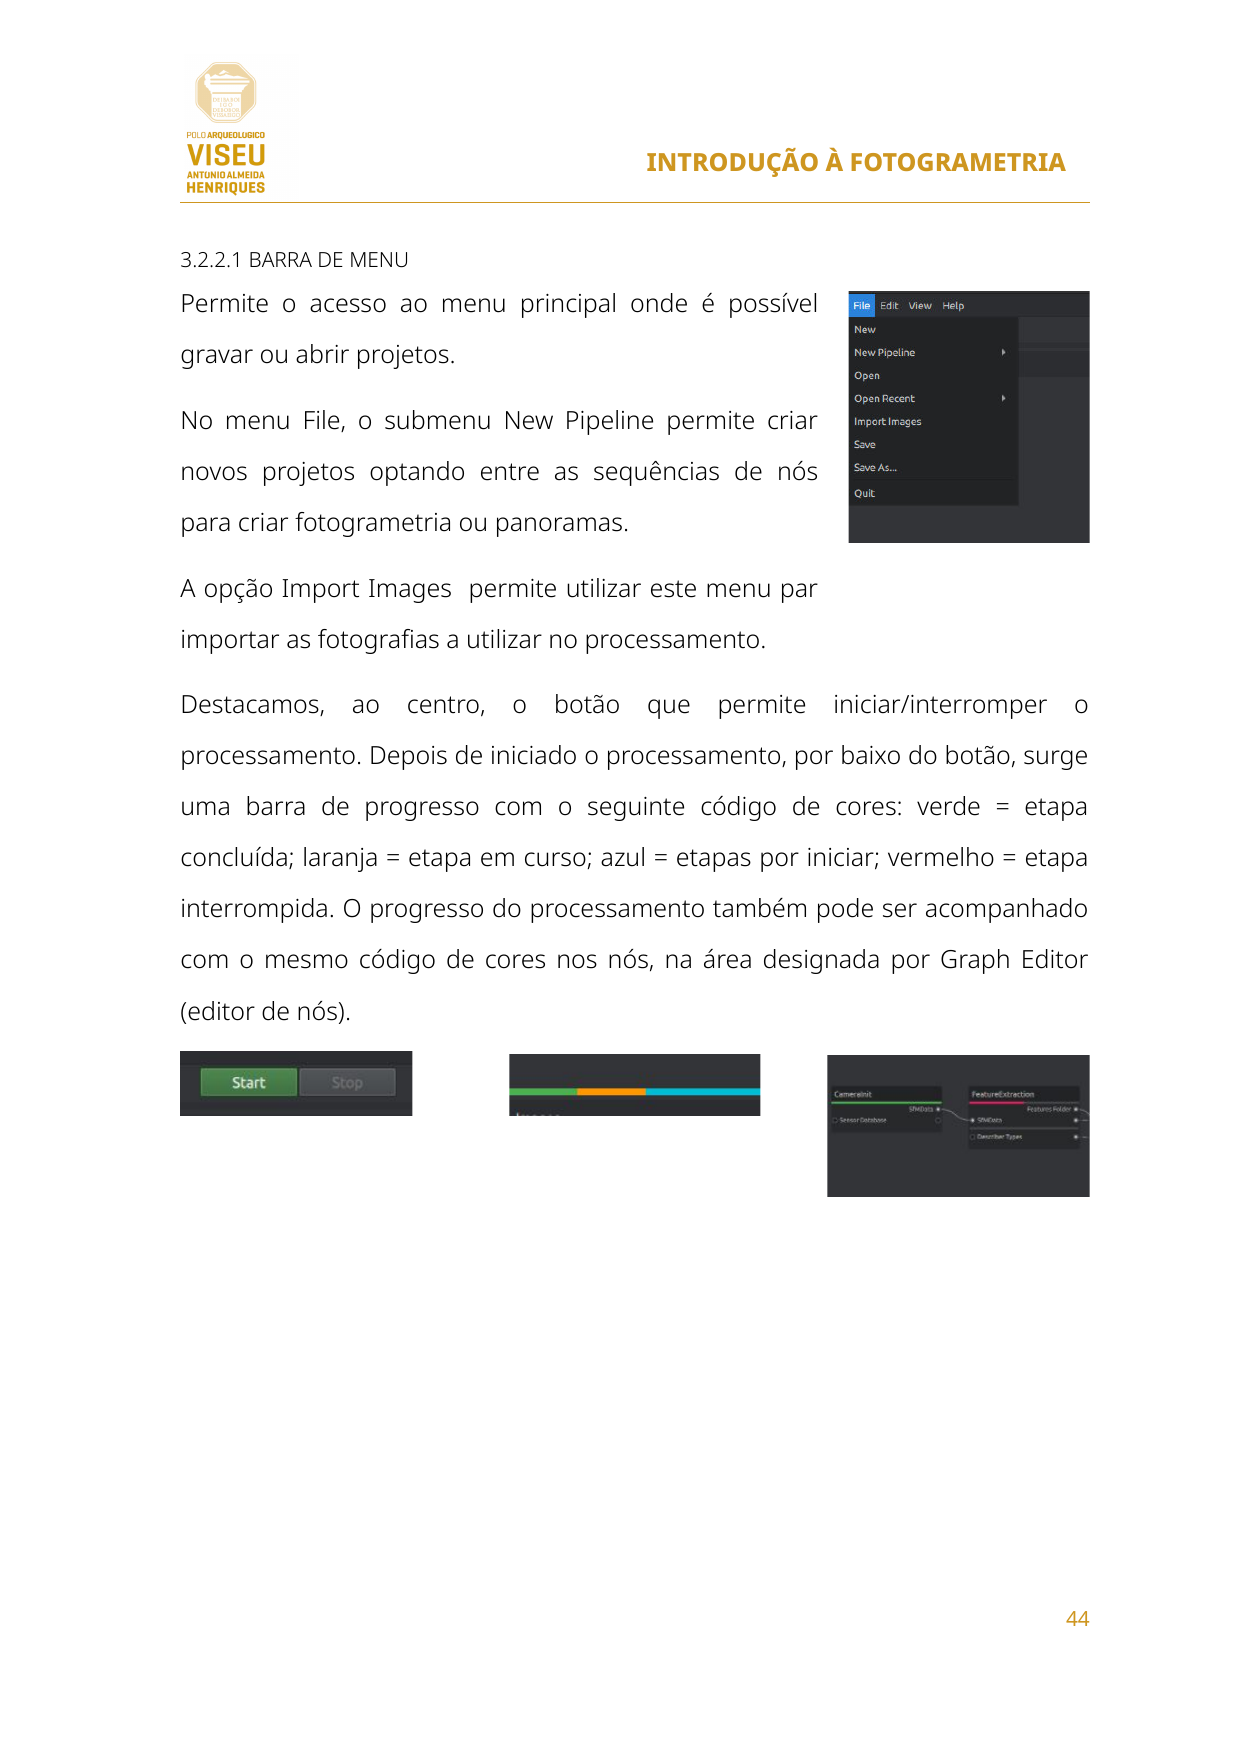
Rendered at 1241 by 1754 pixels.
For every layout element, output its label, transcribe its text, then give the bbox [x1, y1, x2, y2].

text No menu File, o submenu New Pipeline permite criar novos projetos optando entre as sequências de nós para criar fotogrametria ou panoramas. [180, 402, 848, 539]
picture [184, 54, 300, 202]
picture [848, 291, 1090, 543]
picture [827, 1055, 1090, 1197]
text Destacamos, ao centro, o botão que permite iniciar/interromper o processamento. Depois de iniciado o processamento, por baixo do botão, surge uma barra de progresso com o seguinte código de cores: verde = etapa concluída; laranja = etapa em curso; azul = etapas por iniciar; vermelho = etapa interrompida. O progresso do processamento também pode ser acompanhado com o mesmo código de cores nos nós, na área designada por Graph Editor (editor de nós). [180, 687, 1090, 1027]
picture [509, 1054, 761, 1116]
picture [180, 1051, 413, 1116]
text A opção Import Images permite utilizar este menu par importar as fotografias a utilizar no processamento. [180, 570, 1090, 655]
subtitle 3.2.2.1 Barra de menu [180, 245, 1090, 273]
text Permite o acesso ao menu principal onde é possível gravar ou abrir projetos. [180, 286, 1090, 371]
